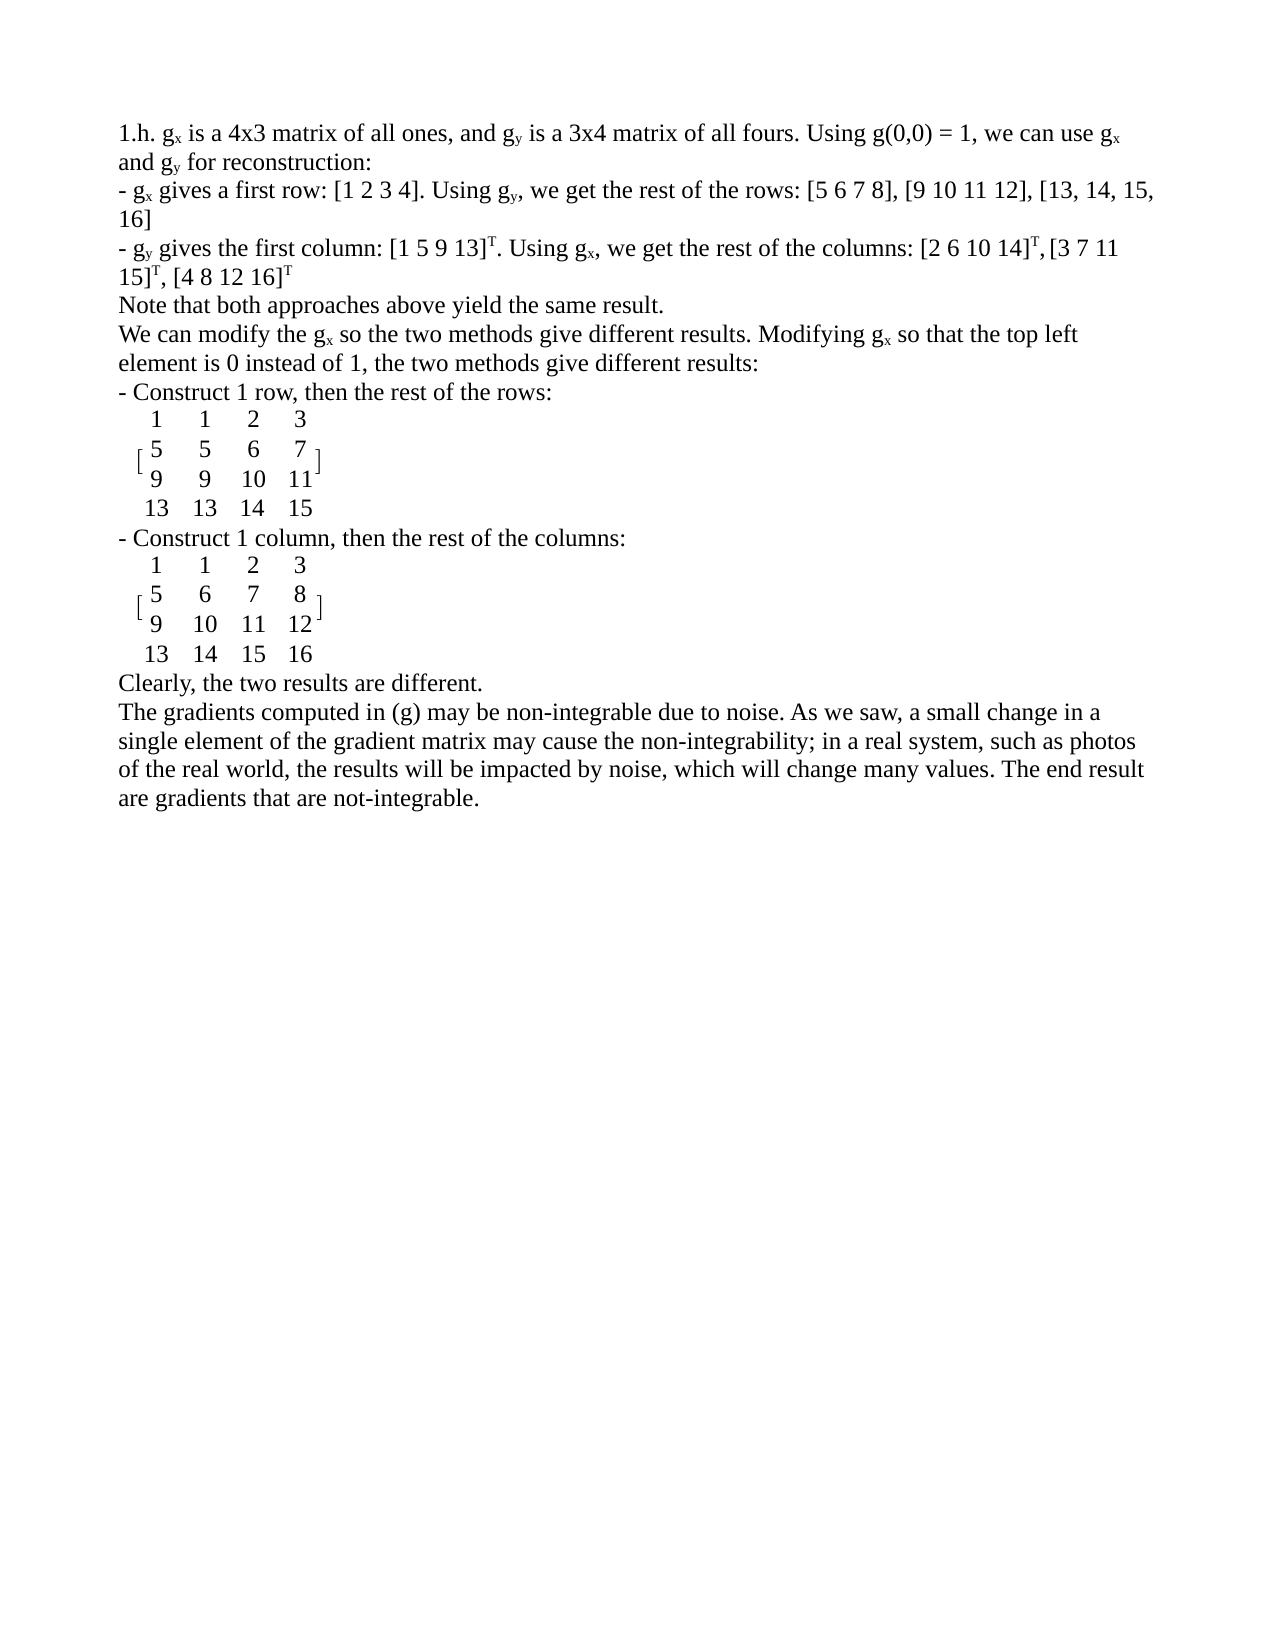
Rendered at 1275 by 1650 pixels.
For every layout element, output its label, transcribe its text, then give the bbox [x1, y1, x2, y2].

text 1.h. gx is a 4x3 matrix of all ones, and gy is a 3x4 matrix of all fours. Using g(0,0) = 1, we can use gx and gy for reconstruction: [118, 118, 1157, 176]
text Note that both approaches above yield the same result. [118, 291, 1157, 319]
text The gradients computed in (g) may be non-integrable due to noise. As we saw, a small change in a single element of the gradient matrix may cause the non-integrability; in a real system, such as photos of the real world, the results will be impacted by noise, which will change many values. The end result are gradients that are not-integrable. [118, 697, 1157, 812]
text - Construct 1 row, then the rest of the rows: [118, 377, 1157, 406]
text - gy gives the first column: [1 5 9 13]T. Using gx, we get the rest of the columns: [2 6 10 14]T, [3 7 11 15]T, [4 8 12 16]T [118, 233, 1157, 291]
text - Construct 1 column, then the rest of the columns: [118, 523, 1157, 551]
text Clearly, the two results are different. [118, 668, 1157, 697]
text - gx gives a first row: [1 2 3 4]. Using gy, we get the rest of the rows: [5 6 7 8], [9 10 11 12], [13, 14, 15, 16] [118, 176, 1157, 233]
text We can modify the gx so the two methods give different results. Modifying gx so that the top left element is 0 instead of 1, the two methods give different results: [118, 319, 1157, 377]
